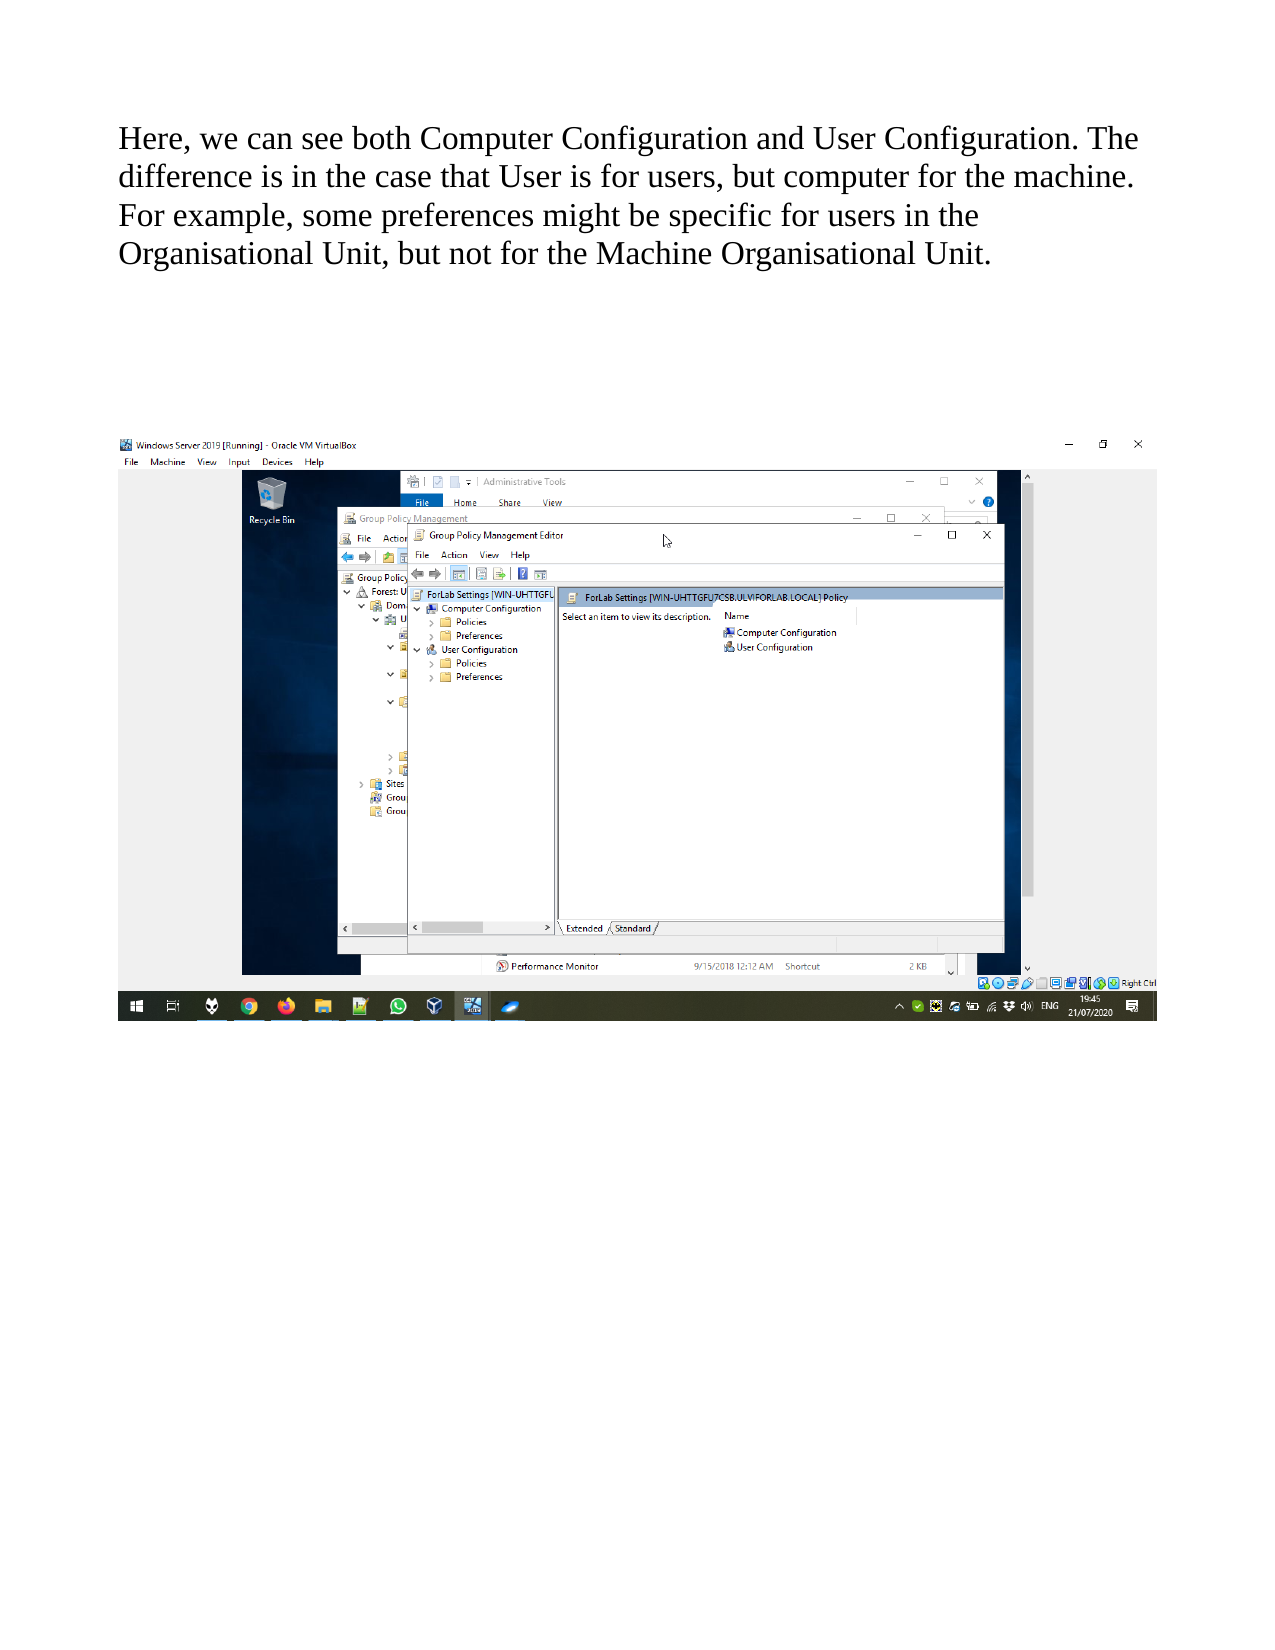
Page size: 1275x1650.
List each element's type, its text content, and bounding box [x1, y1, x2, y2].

picture [118, 436, 1157, 1021]
text Here, we can see both Computer Configuration and User Configuration. The difference is in the case that User is for users, but computer for the machine. For example, some preferences might be specific for users in the Organisational Unit, but not for the Machine Organisational Unit. [118, 118, 1157, 271]
